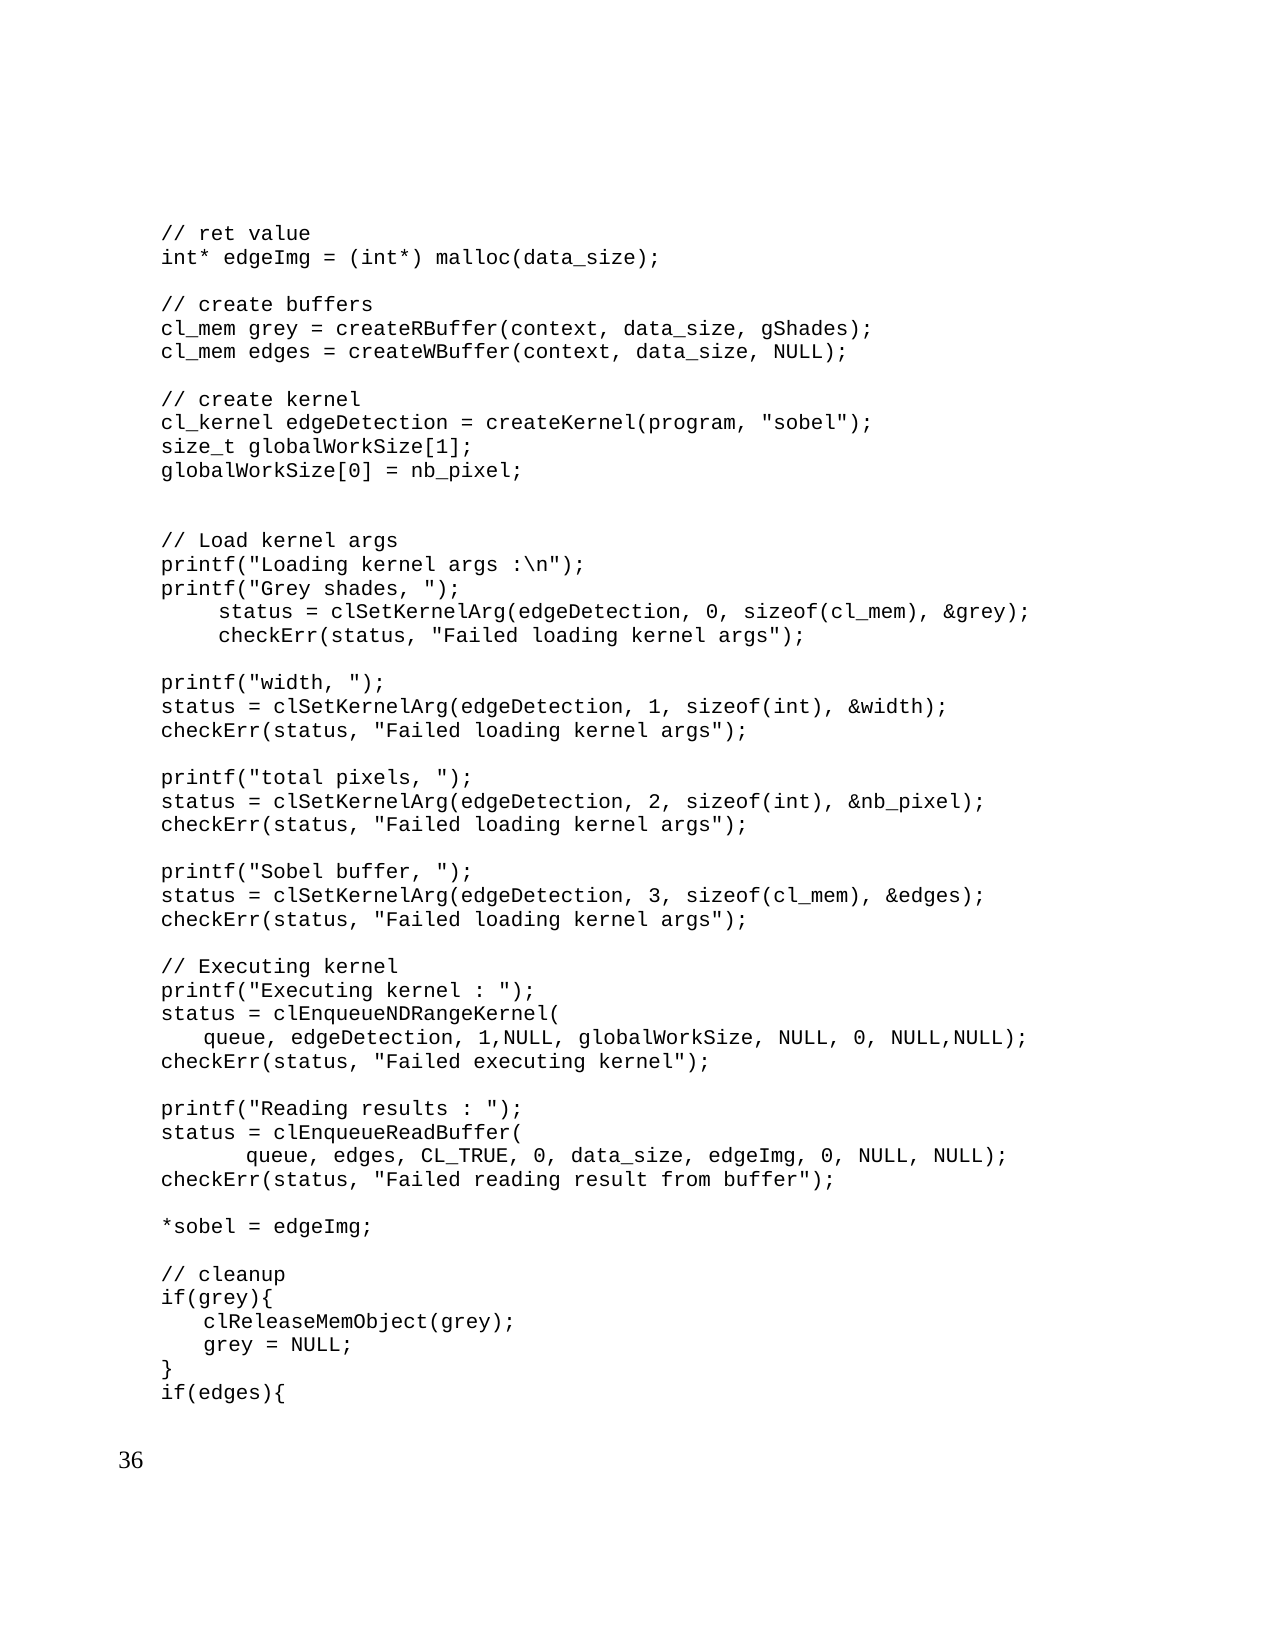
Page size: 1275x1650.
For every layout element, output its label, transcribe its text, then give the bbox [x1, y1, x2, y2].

text *sobel = edgeImg; [118, 1216, 1157, 1240]
text cl_kernel edgeDetection = createKernel(program, "sobel"); [118, 412, 1157, 436]
text if(grey){ [118, 1287, 1157, 1311]
text // Load kernel args [118, 531, 1157, 554]
text queue, edgeDetection, 1,NULL, globalWorkSize, NULL, 0, NULL,NULL); [118, 1027, 1157, 1051]
text // cleanup [118, 1263, 1157, 1287]
text printf("Grey shades, "); [118, 578, 1157, 601]
text checkErr(status, "Failed executing kernel"); [118, 1051, 1157, 1074]
text // create buffers [118, 294, 1157, 318]
text status = clSetKernelArg(edgeDetection, 2, sizeof(int), &nb_pixel); [118, 791, 1157, 814]
text printf("Executing kernel : "); [118, 980, 1157, 1003]
text // ret value [118, 223, 1157, 247]
text cl_mem grey = createRBuffer(context, data_size, gShades); [118, 318, 1157, 341]
text status = clSetKernelArg(edgeDetection, 1, sizeof(int), &width); [118, 696, 1157, 720]
text checkErr(status, "Failed loading kernel args"); [118, 814, 1157, 838]
text globalWorkSize[0] = nb_pixel; [118, 459, 1157, 483]
text printf("total pixels, "); [118, 767, 1157, 791]
text status = clEnqueueNDRangeKernel( [118, 1003, 1157, 1027]
text printf("Loading kernel args :\n"); [118, 554, 1157, 578]
text checkErr(status, "Failed loading kernel args"); [118, 909, 1157, 932]
text cl_mem edges = createWBuffer(context, data_size, NULL); [118, 341, 1157, 365]
text printf("Reading results : "); [118, 1098, 1157, 1122]
text checkErr(status, "Failed reading result from buffer"); [118, 1169, 1157, 1193]
text size_t globalWorkSize[1]; [118, 436, 1157, 459]
text // Executing kernel [118, 956, 1157, 980]
text queue, edges, CL_TRUE, 0, data_size, edgeImg, 0, NULL, NULL); [118, 1145, 1157, 1169]
text } [118, 1358, 1157, 1382]
text grey = NULL; [118, 1334, 1157, 1358]
text status = clEnqueueReadBuffer( [118, 1122, 1157, 1145]
text printf("Sobel buffer, "); [118, 862, 1157, 885]
text checkErr(status, "Failed loading kernel args"); [118, 720, 1157, 743]
text // create kernel [118, 389, 1157, 412]
text clReleaseMemObject(grey); [118, 1311, 1157, 1334]
text int* edgeImg = (int*) malloc(data_size); [118, 247, 1157, 270]
text printf("width, "); [118, 672, 1157, 696]
text status = clSetKernelArg(edgeDetection, 3, sizeof(cl_mem), &edges); [118, 885, 1157, 909]
text if(edges){ [118, 1382, 1157, 1405]
text checkErr(status, "Failed loading kernel args"); [118, 625, 1157, 649]
text status = clSetKernelArg(edgeDetection, 0, sizeof(cl_mem), &grey); [118, 601, 1157, 625]
